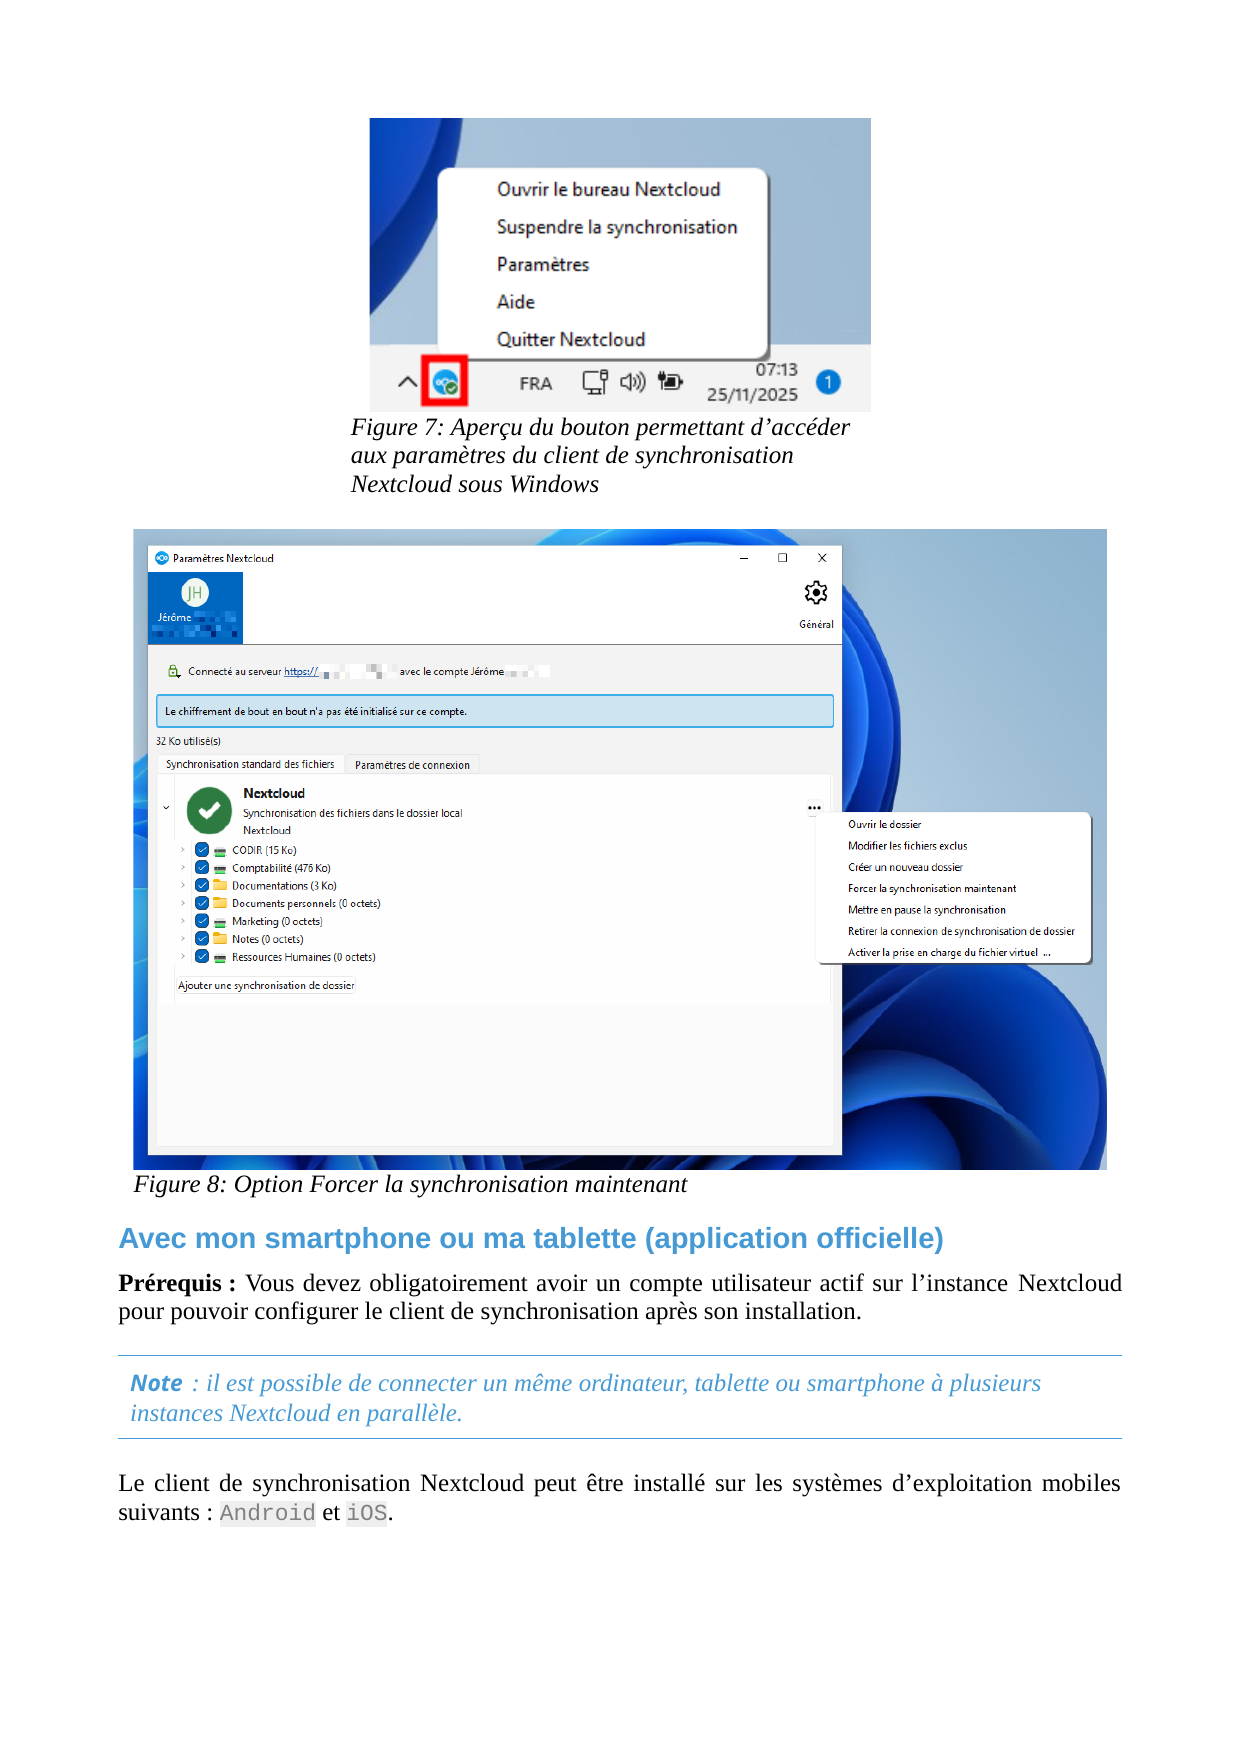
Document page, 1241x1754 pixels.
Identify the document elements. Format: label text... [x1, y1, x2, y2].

text Prérequis : Vous devez obligatoirement avoir un compte utilisateur actif sur l’instance Nextcloud pour pouvoir configurer le client de synchronisation après son installation. [118, 1268, 1122, 1325]
text Figure 8: Option Forcer la synchronisation maintenant [133, 1170, 1107, 1198]
subtitle Avec mon smartphone ou ma tablette (application officielle) [118, 1222, 1122, 1255]
text Le client de synchronisation Nextcloud peut être installé sur les systèmes d’exploitation mobiles suivants : Android et iOS. [118, 1468, 1122, 1527]
text Note : il est possible de connecter un même ordinateur, tablette ou smartphone à plusieurs instances Nextcloud en parallèle. [118, 1356, 1122, 1438]
text Figure 7: Aperçu du bouton permettant d’accéder aux paramètres du client de synchronisation Nextcloud sous Windows [351, 118, 890, 498]
picture [369, 118, 871, 412]
picture [133, 529, 1107, 1170]
